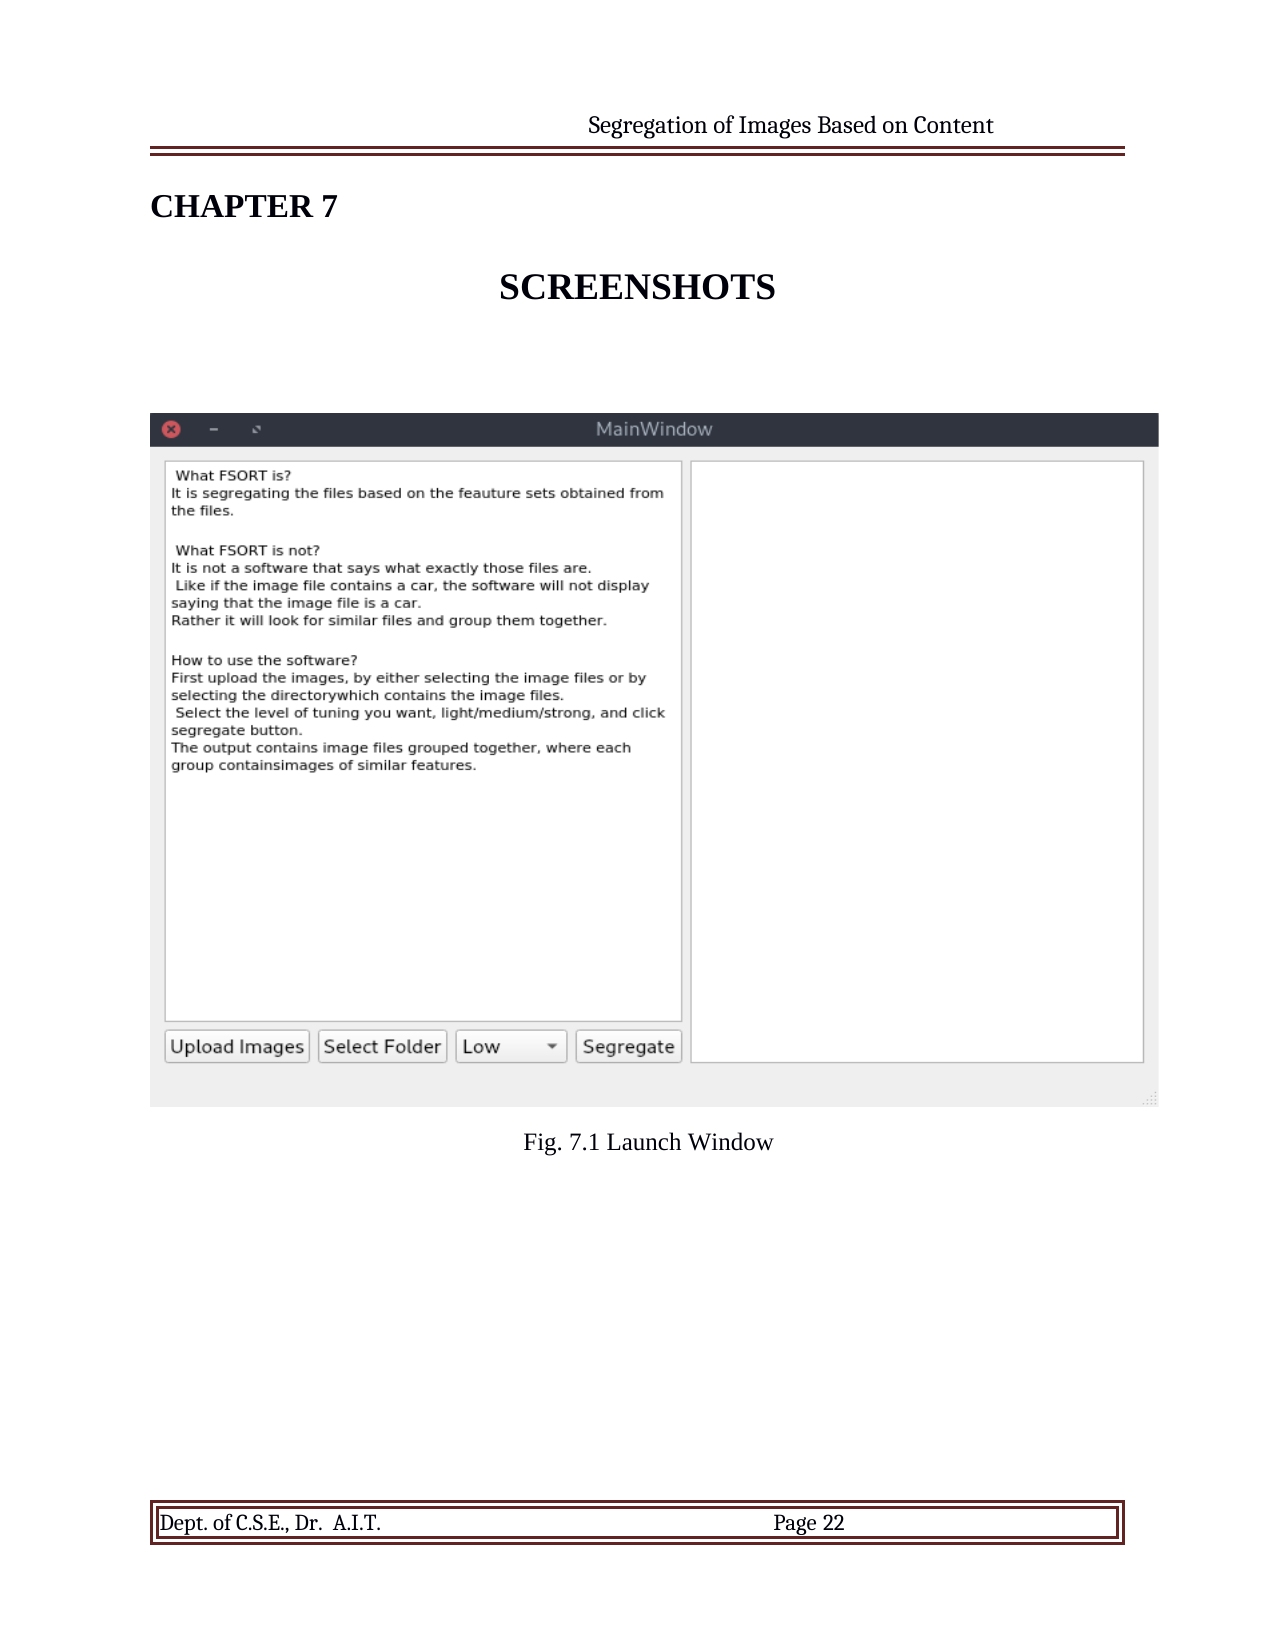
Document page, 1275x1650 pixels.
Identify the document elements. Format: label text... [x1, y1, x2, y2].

text Fig. 7.1 Launch Window [150, 1107, 1125, 1157]
text SCREENSHOTS [150, 265, 1125, 308]
text CHAPTER 7 [150, 186, 1125, 225]
picture [150, 413, 1159, 1107]
